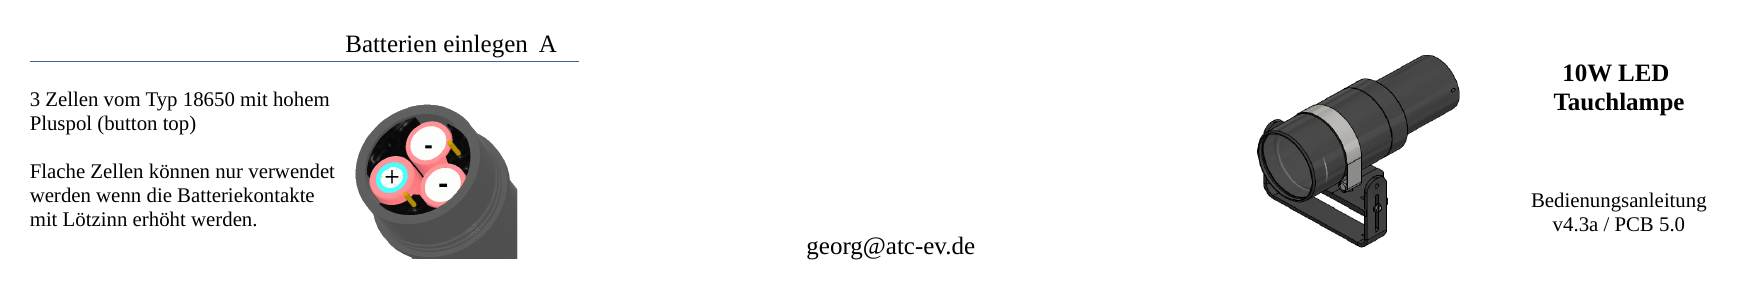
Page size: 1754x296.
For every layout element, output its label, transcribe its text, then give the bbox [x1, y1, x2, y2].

text Batterien einlegen A [18, 29, 557, 58]
text georg@atc-ev.de [616, 231, 1165, 259]
text 10W LED [1484, 58, 1754, 87]
text 3 Zellen vom Typ 18650 mit hohem Pluspol (button top) [29, 87, 557, 135]
picture [340, 91, 518, 259]
text v4.3a / PCB 5.0 [1484, 212, 1754, 236]
text Tauchlampe [1484, 87, 1754, 116]
text [518, 159, 557, 231]
picture [1230, 51, 1484, 256]
text Bedienungsanleitung [1484, 188, 1754, 212]
text Flache Zellen können nur verwendet werden wenn die Batteriekontakte mit Lötzinn erhöht werden. [29, 159, 340, 231]
